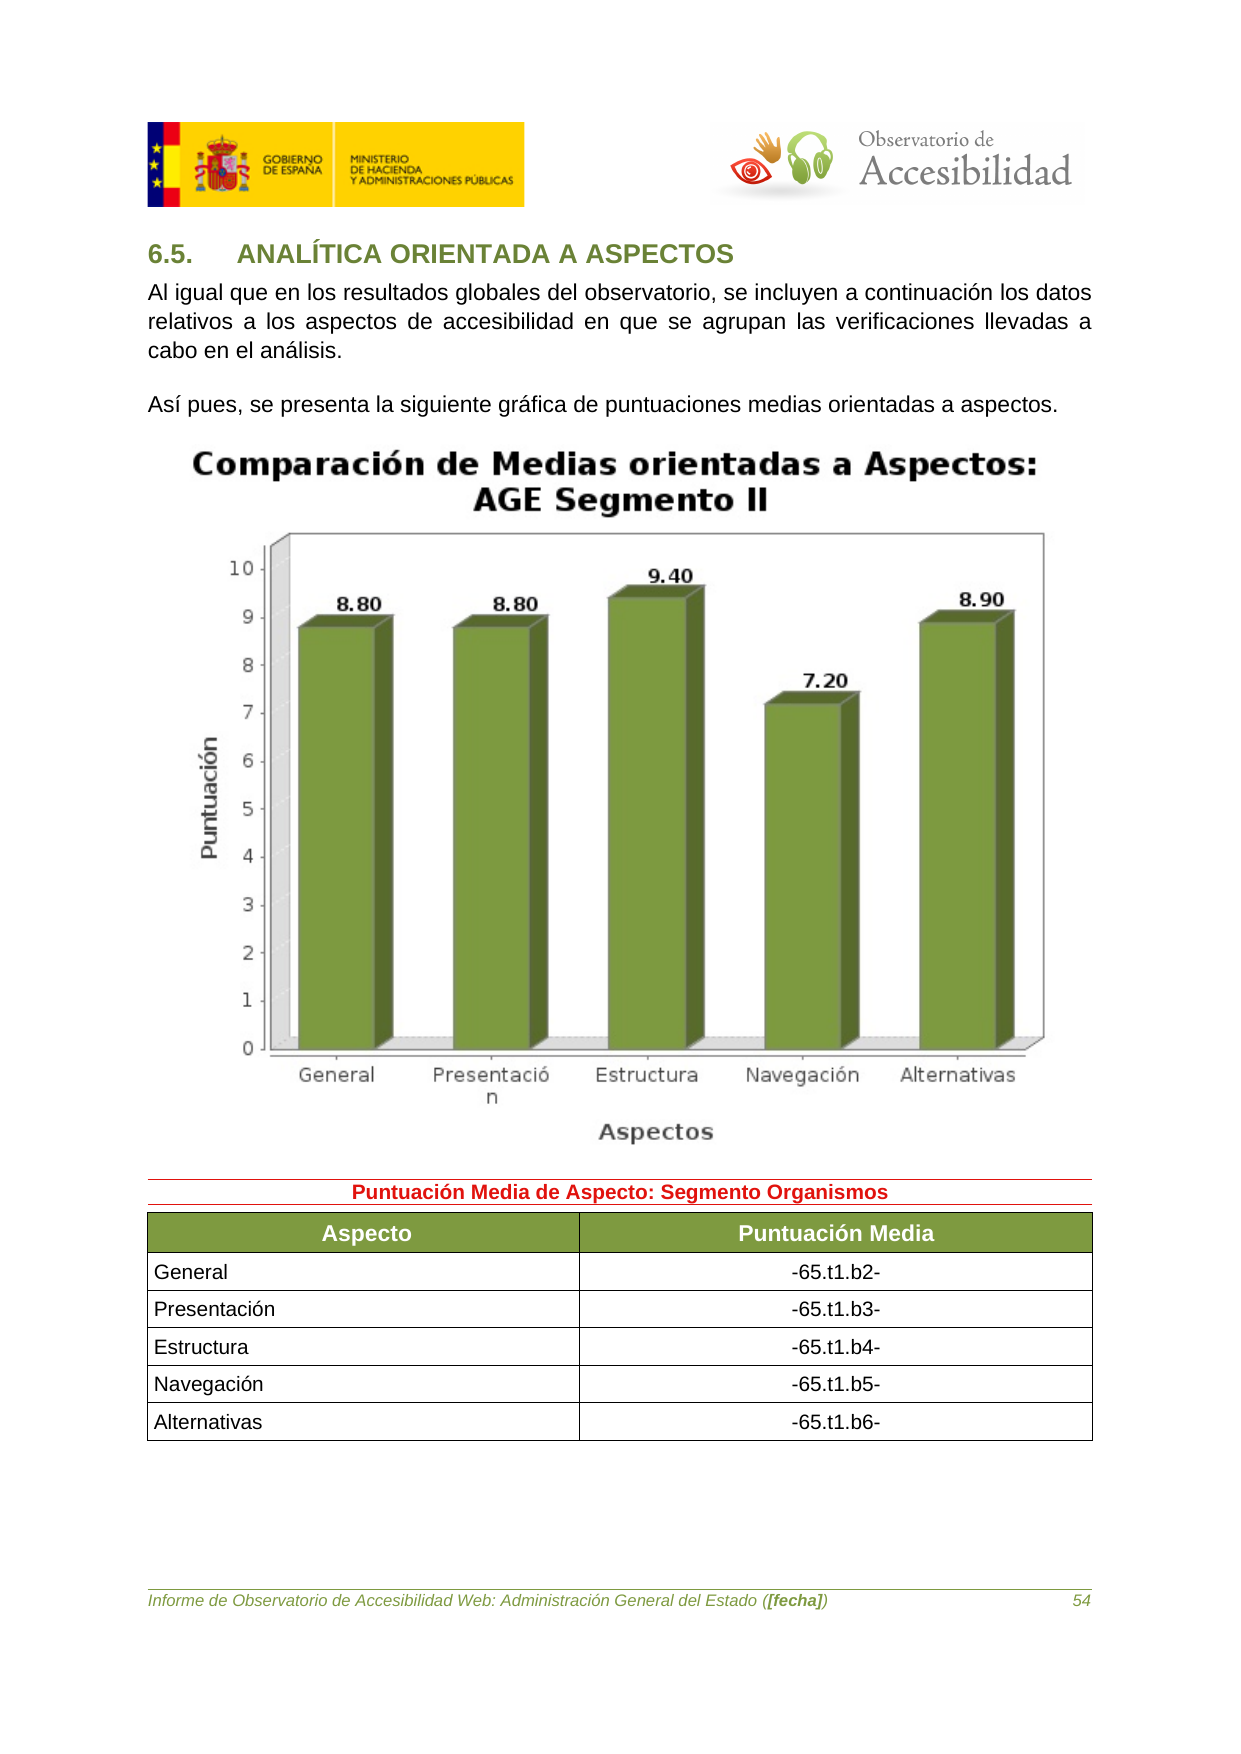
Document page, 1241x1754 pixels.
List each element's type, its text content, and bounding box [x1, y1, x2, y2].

text Puntuación Media de Aspecto: Segmento Organismos [148, 1180, 1092, 1204]
table_cell -65.t1.b4- [580, 1328, 1092, 1365]
table_header Aspecto [148, 1213, 579, 1252]
list Analítica orientada a aspectos [148, 238, 1092, 269]
table_cell -65.t1.b3- [580, 1291, 1092, 1327]
picture [710, 122, 1086, 205]
table_cell -65.t1.b2- [580, 1253, 1092, 1290]
table_header Puntuación Media [580, 1213, 1092, 1252]
table_cell Presentación [148, 1291, 579, 1327]
table_cell -65.t1.b5- [580, 1366, 1092, 1402]
table_cell General [148, 1253, 579, 1290]
table_cell -65.t1.b6- [580, 1403, 1092, 1440]
table_cell Alternativas [148, 1403, 579, 1440]
table_cell Navegación [148, 1366, 579, 1402]
text Así pues, se presenta la siguiente gráfica de puntuaciones medias orientadas a aspectos. [148, 391, 1092, 417]
text Al igual que en los resultados globales del observatorio, se incluyen a continuación los datos relativos a los aspectos de accesibilidad en que se agrupan las verificaciones llevadas a cabo en el análisis. [148, 279, 1092, 363]
picture [147, 122, 525, 207]
table_cell Estructura [148, 1328, 579, 1365]
picture [178, 444, 1062, 1154]
